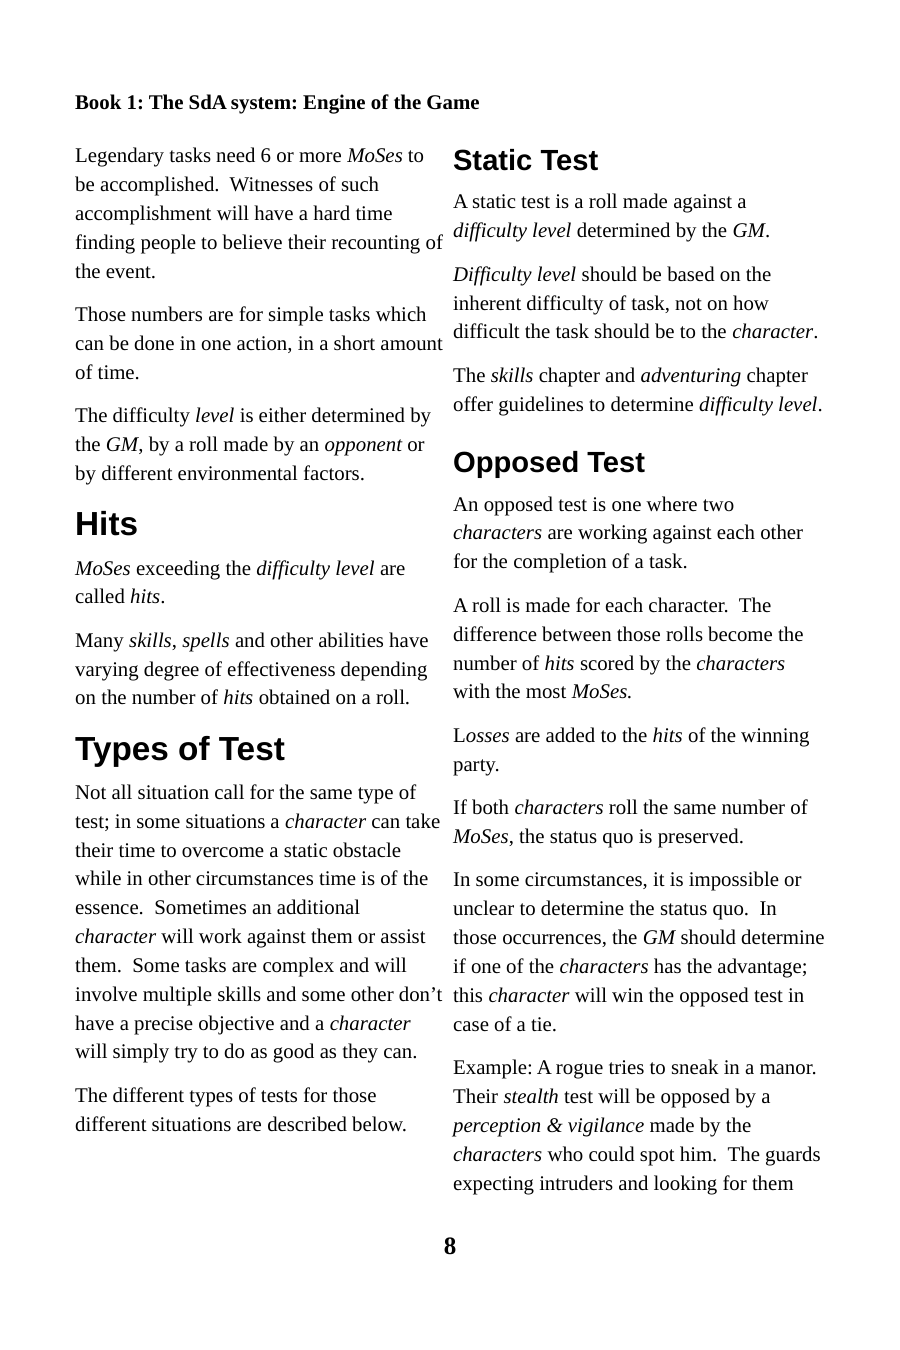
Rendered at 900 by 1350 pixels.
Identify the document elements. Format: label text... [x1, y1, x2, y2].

text Those numbers are for simple tasks which can be done in one action, in a short amount of time. [75, 302, 447, 384]
text If both characters roll the same number of MoSes, the status quo is preserved. [453, 795, 825, 848]
text Difficulty level should be based on the inherent difficulty of task, not on how difficult the task should be to the character. [453, 262, 825, 343]
text Not all situation call for the same type of test; in some situations a character can take their time to overcome a static obstacle while in other circumstances time is of the essence. Sometimes an additional character will work against them or assist them. Some tasks are complex and will involve multiple skills and some other don’t have a precise objective and a character will simply try to do as good as they can. [75, 780, 447, 1063]
text MoSes exceeding the difficulty level are called hits. [75, 555, 447, 608]
text The skills chapter and adventuring chapter offer guidelines to determine difficulty level. [453, 363, 825, 416]
text The difficulty level is either determined by the GM, by a roll made by an opponent or by different environmental factors. [75, 403, 447, 485]
subtitle Types of Test [75, 729, 447, 767]
text Legendary tasks need 6 or more MoSes to be accomplished. Witnesses of such accomplishment will have a hard time finding people to believe their recounting of the event. [75, 143, 447, 283]
text Many skills, spells and other abilities have varying degree of effectiveness depending on the number of hits obtained on a roll. [75, 628, 447, 709]
text A static test is a roll made against a difficulty level determined by the GM. [453, 189, 825, 242]
text A roll is made for each character. The difference between those rolls become the number of hits scored by the characters with the most MoSes. [453, 593, 825, 703]
text In some circumstances, it is impossible or unclear to determine the status quo. In those occurrences, the GM should determine if one of the characters has the advantage; this character will win the opposed test in case of a tie. [453, 867, 825, 1036]
subtitle Static Test [453, 143, 825, 177]
subtitle Opposed Test [453, 446, 825, 479]
text Losses are added to the hits of the winning party. [453, 723, 825, 776]
text An opposed test is one where two characters are working against each other for the completion of a task. [453, 492, 825, 573]
text The different types of tests for those different situations are described below. [75, 1083, 447, 1136]
subtitle Hits [75, 504, 447, 543]
text Example: A rogue tries to sneak in a manor. Their stealth test will be opposed by a perception & vigilance made by the characters who could spot him. The guards expecting intruders and looking for them [453, 1055, 825, 1194]
